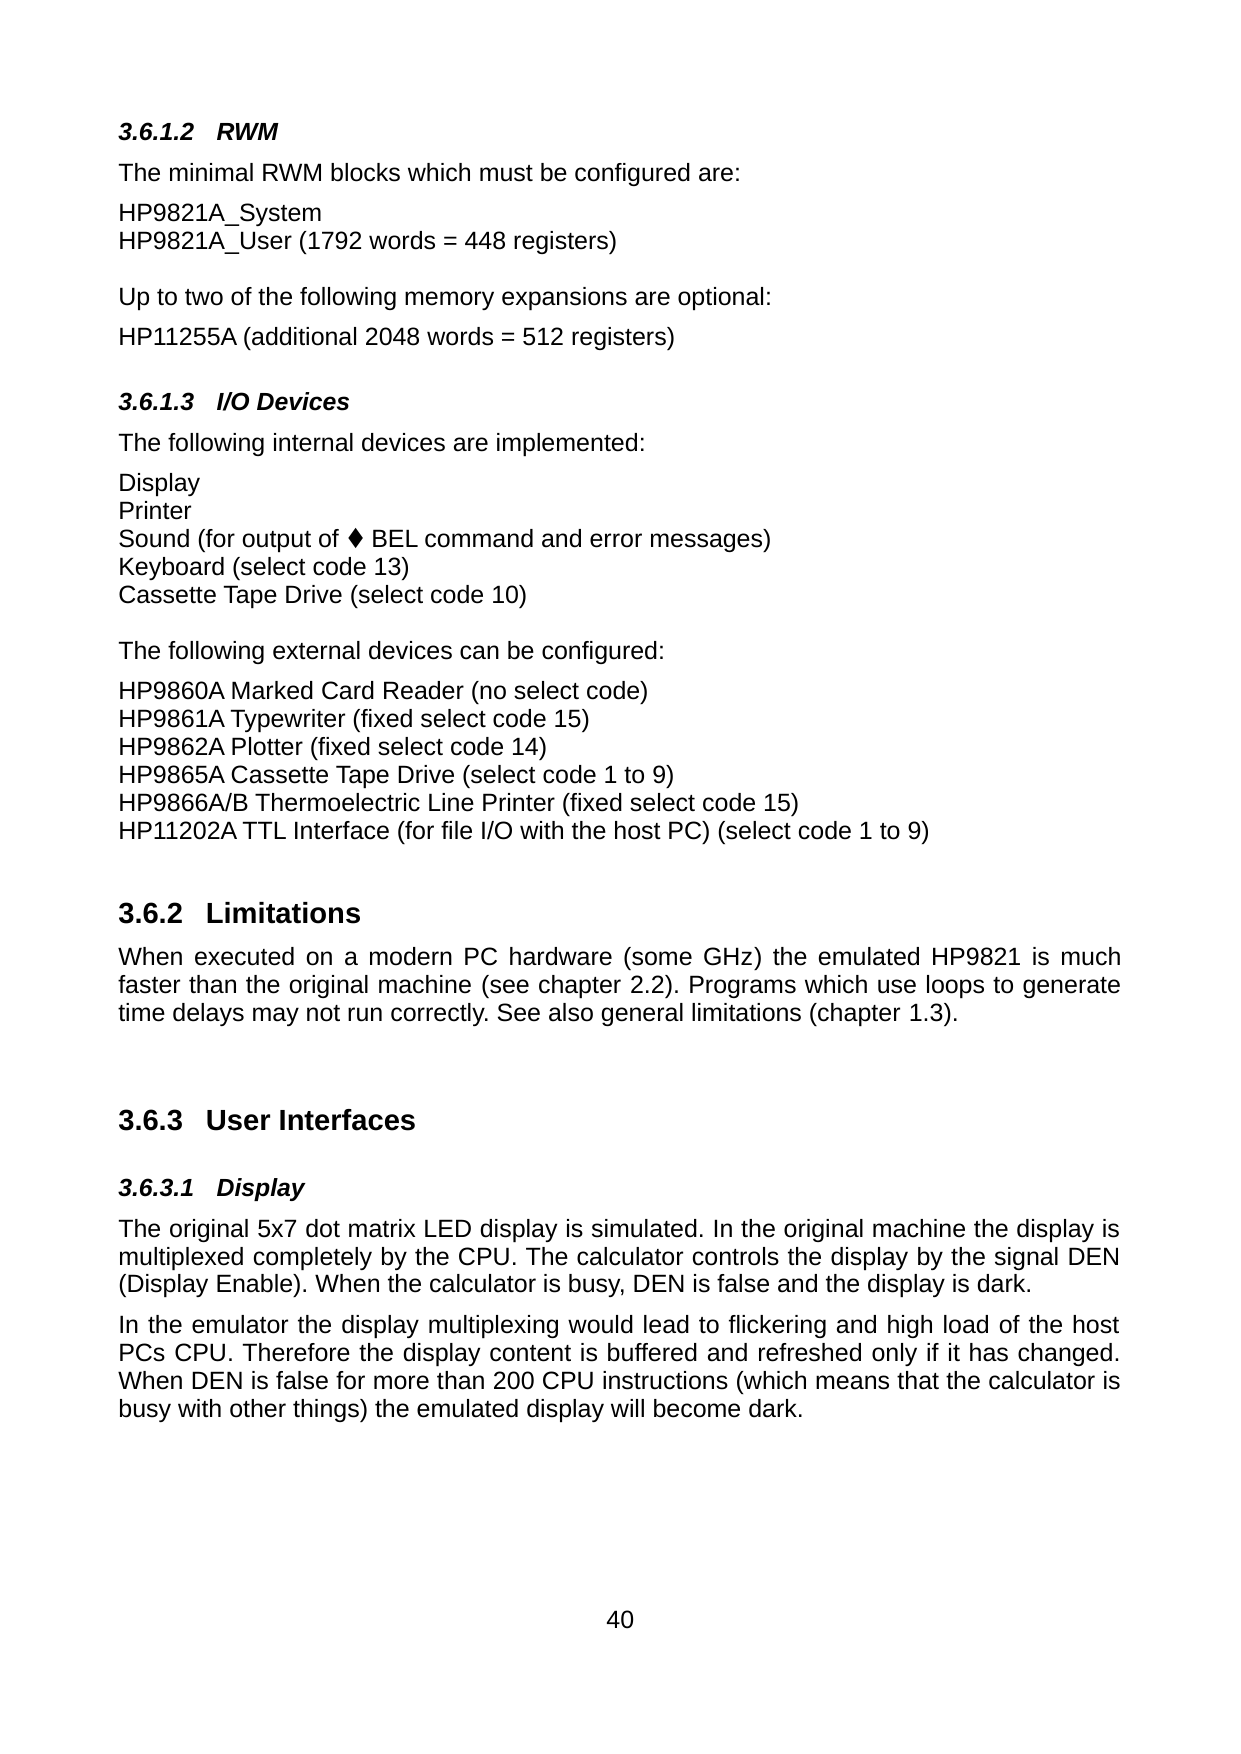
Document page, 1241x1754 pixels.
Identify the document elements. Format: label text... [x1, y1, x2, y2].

text HP11202A TTL Interface (for file I/O with the host PC) (select code 1 to 9) [118, 817, 1122, 844]
text The minimal RWM blocks which must be configured are: [118, 158, 1122, 186]
text Sound (for output of BEL command and error messages) [118, 525, 1122, 553]
text When executed on a modern PC hardware (some GHz) the emulated HP9821 is much faster than the original machine (see chapter 2.2). Programs which use loops to generate time delays may not run correctly. See also general limitations (chapter 1.3). [118, 942, 1122, 1026]
subtitle I/O Devices [118, 388, 1122, 416]
text HP9862A Plotter (fixed select code 14) [118, 733, 1122, 761]
subtitle Limitations [118, 897, 1122, 930]
text HP9866A/B Thermoelectric Line Printer (fixed select code 15) [118, 789, 1122, 817]
text Cassette Tape Drive (select code 10) [118, 581, 1122, 609]
text Printer [118, 497, 1122, 525]
text The following internal devices are implemented: [118, 428, 1122, 456]
text Up to two of the following memory expansions are optional: [118, 282, 1122, 310]
text HP9860A Marked Card Reader (no select code) [118, 677, 1122, 705]
subtitle RWM [118, 118, 1122, 146]
text The original 5x7 dot matrix LED display is simulated. In the original machine the display is multiplexed completely by the CPU. The calculator controls the display by the signal DEN (Display Enable). When the calculator is busy, DEN is false and the display is dark. [118, 1214, 1122, 1298]
text Display [118, 469, 1122, 497]
subtitle Display [118, 1174, 1122, 1202]
text HP9861A Typewriter (fixed select code 15) [118, 705, 1122, 733]
text In the emulator the display multiplexing would lead to flickering and high load of the host PCs CPU. Therefore the display content is buffered and refreshed only if it has changed. When DEN is false for more than 200 CPU instructions (which means that the calculator is busy with other things) the emulated display will become dark. [118, 1311, 1122, 1422]
text HP9865A Cassette Tape Drive (select code 1 to 9) [118, 761, 1122, 789]
text Keyboard (select code 13) [118, 553, 1122, 581]
text HP11255A (additional 2048 words = 512 registers) [118, 323, 1122, 351]
text The following external devices can be configured: [118, 637, 1122, 664]
subtitle User Interfaces [118, 1104, 1122, 1137]
text HP9821A_System HP9821A_User (1792 words = 448 registers) [118, 199, 1122, 254]
